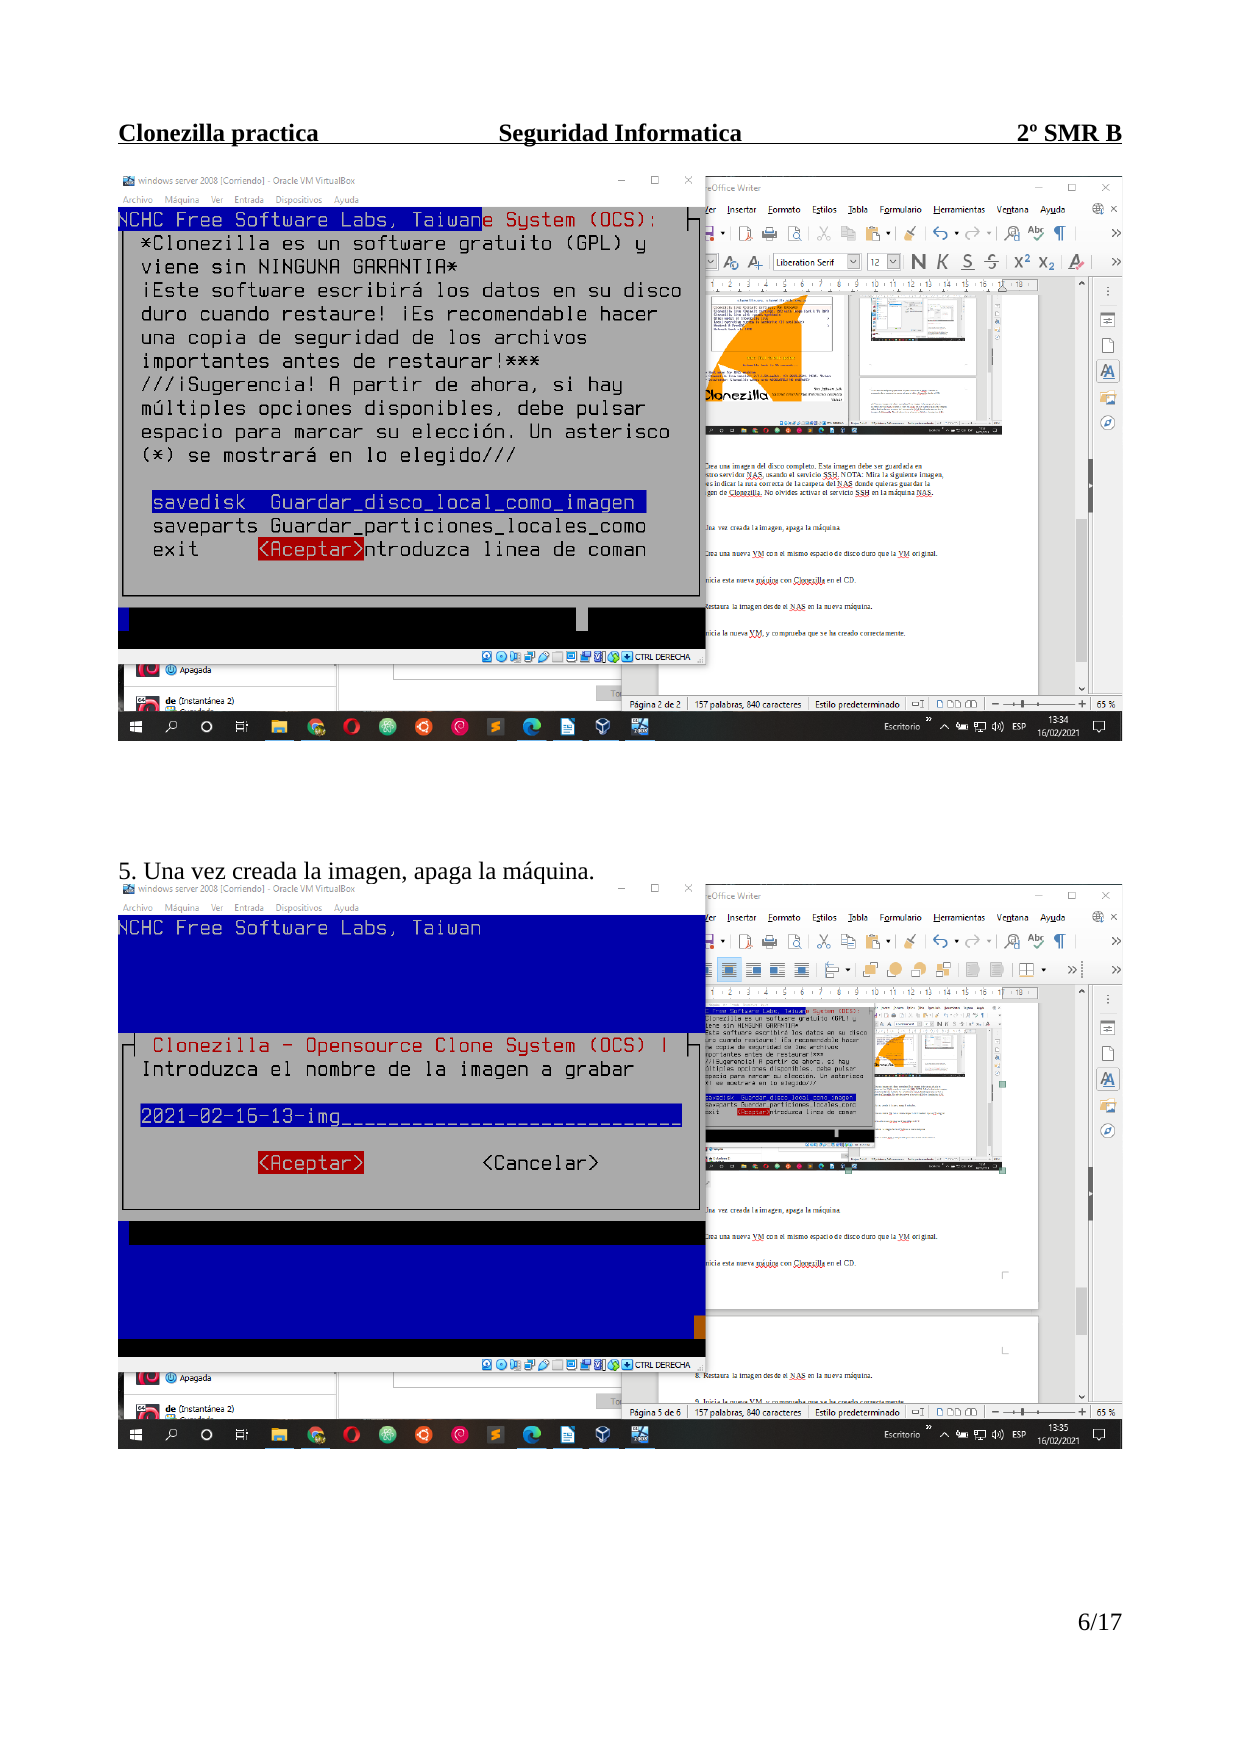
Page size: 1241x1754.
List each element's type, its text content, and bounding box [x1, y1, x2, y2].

picture [118, 884, 1123, 1449]
text 5. Una vez creada la imagen, apaga la máquina. [118, 856, 1122, 884]
picture [118, 176, 1123, 741]
